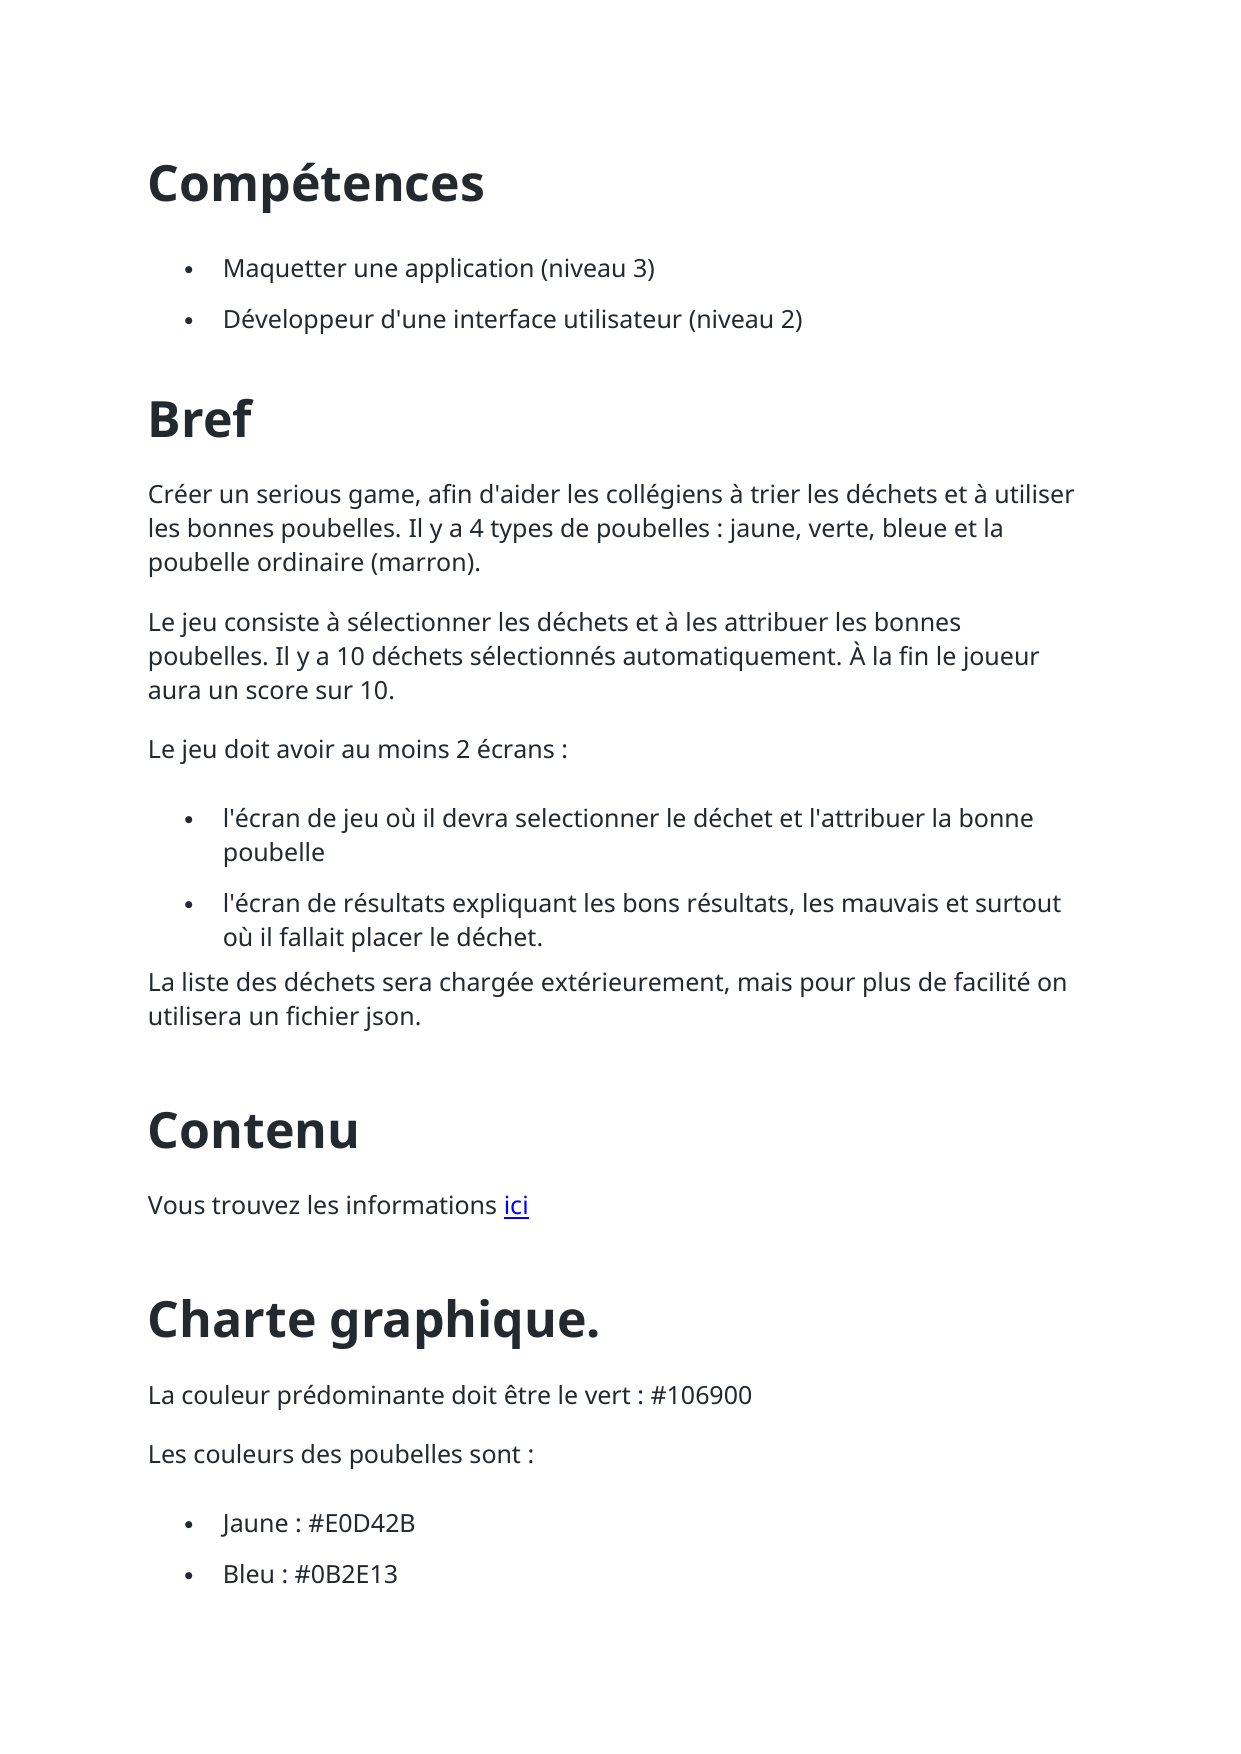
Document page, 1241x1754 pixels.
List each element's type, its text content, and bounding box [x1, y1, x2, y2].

text Les couleurs des poubelles sont : [148, 1437, 1093, 1471]
text Le jeu consiste à sélectionner les déchets et à les attribuer les bonnes poubelles. Il y a 10 déchets sélectionnés automatiquement. À la fin le joueur aura un score sur 10. [148, 604, 1093, 706]
list Maquetter une application (niveau 3) [185, 251, 1093, 285]
text La couleur prédominante doit être le vert : #106900 [148, 1378, 1093, 1412]
text Le jeu doit avoir au moins 2 écrans : [148, 731, 1093, 765]
subtitle Bref [148, 384, 1093, 452]
list Développeur d'une interface utilisateur (niveau 2) [185, 302, 1093, 336]
list l'écran de jeu où il devra selectionner le déchet et l'attribuer la bonne poubelle [185, 801, 1093, 869]
list Jaune : #E0D42B [185, 1506, 1093, 1540]
subtitle Charte graphique. [148, 1284, 1093, 1353]
list Bleu : #0B2E13 [185, 1557, 1093, 1591]
subtitle Contenu [148, 1095, 1093, 1163]
text Créer un serious game, afin d'aider les collégiens à trier les déchets et à utiliser les bonnes poubelles. Il y a 4 types de poubelles : jaune, verte, bleue et la poubelle ordinaire (marron). [148, 477, 1093, 579]
text Vous trouvez les informations ici [148, 1188, 1093, 1222]
text La liste des déchets sera chargée extérieurement, mais pour plus de facilité on utilisera un fichier json. [148, 964, 1093, 1032]
list l'écran de résultats expliquant les bons résultats, les mauvais et surtout où il fallait placer le déchet. [185, 886, 1093, 954]
subtitle Compétences [148, 148, 1093, 216]
